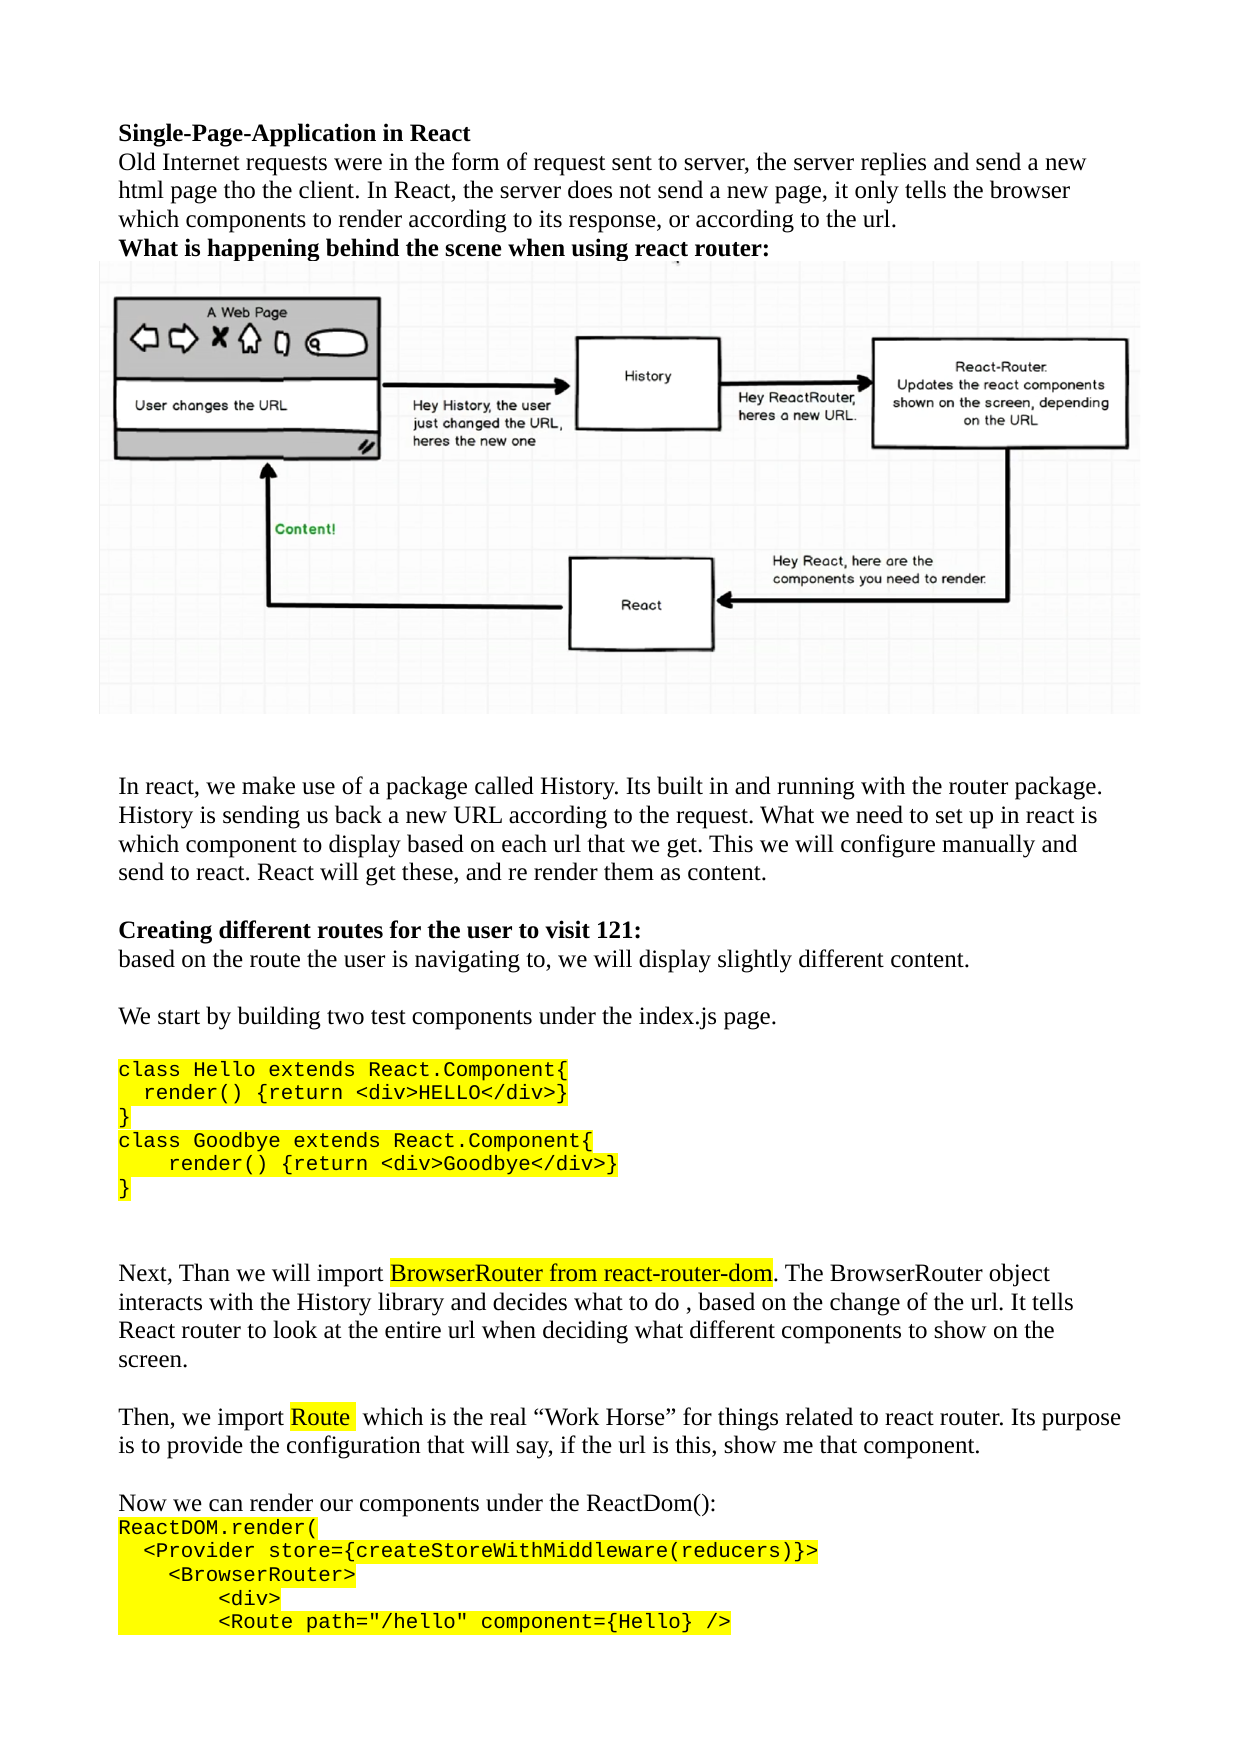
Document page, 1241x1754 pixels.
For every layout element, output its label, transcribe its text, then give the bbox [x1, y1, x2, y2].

text class Hello extends React.Component{ [118, 1059, 1122, 1082]
text } [118, 1106, 1122, 1129]
text History is sending us back a new URL according to the request. What we need to set up in react is which component to display based on each url that we get. This we will configure manually and send to react. React will get these, and re render them as content. [118, 800, 1122, 886]
text Then, we import Route which is the real “Work Horse” for things related to react router. Its purpose is to provide the configuration that will say, if the url is this, show me that component. [118, 1402, 1122, 1459]
text render() {return <div>HELLO</div>} [118, 1082, 1122, 1106]
text What is happening behind the scene when using react router: [118, 233, 1122, 262]
text Creating different routes for the user to visit 121: [118, 915, 1122, 944]
text <Provider store={createStoreWithMiddleware(reducers)}> [118, 1540, 1122, 1564]
picture [99, 261, 303, 714]
text } [118, 1177, 1122, 1201]
text Now we can render our components under the ReactDom(): [118, 1488, 1122, 1517]
text render() {return <div>Goodbye</div>} [118, 1153, 1122, 1177]
text <BrowserRouter> [118, 1564, 1122, 1588]
text We start by building two test components under the index.js page. [118, 1001, 1122, 1030]
text <div> [118, 1588, 1122, 1611]
text based on the route the user is navigating to, we will display slightly different content. [118, 944, 1122, 972]
text class Goodbye extends React.Component{ [118, 1129, 1122, 1153]
text Old Internet requests were in the form of request sent to server, the server replies and send a new html page tho the client. In React, the server does not send a new page, it only tells the browser which components to render according to its response, or according to the url. [118, 147, 1122, 233]
text In react, we make use of a package called History. Its built in and running with the router package. [118, 771, 1122, 800]
text ReactDOM.render( [118, 1517, 1122, 1540]
text Single-Page-Application in React [118, 118, 1122, 147]
text <Route path="/hello" component={Hello} /> [118, 1611, 1122, 1635]
text Next, Than we will import BrowserRouter from react-router-dom. The BrowserRouter object interacts with the History library and decides what to do , based on the change of the url. It tells React router to look at the entire url when deciding what different components to show on the screen. [118, 1258, 1122, 1373]
